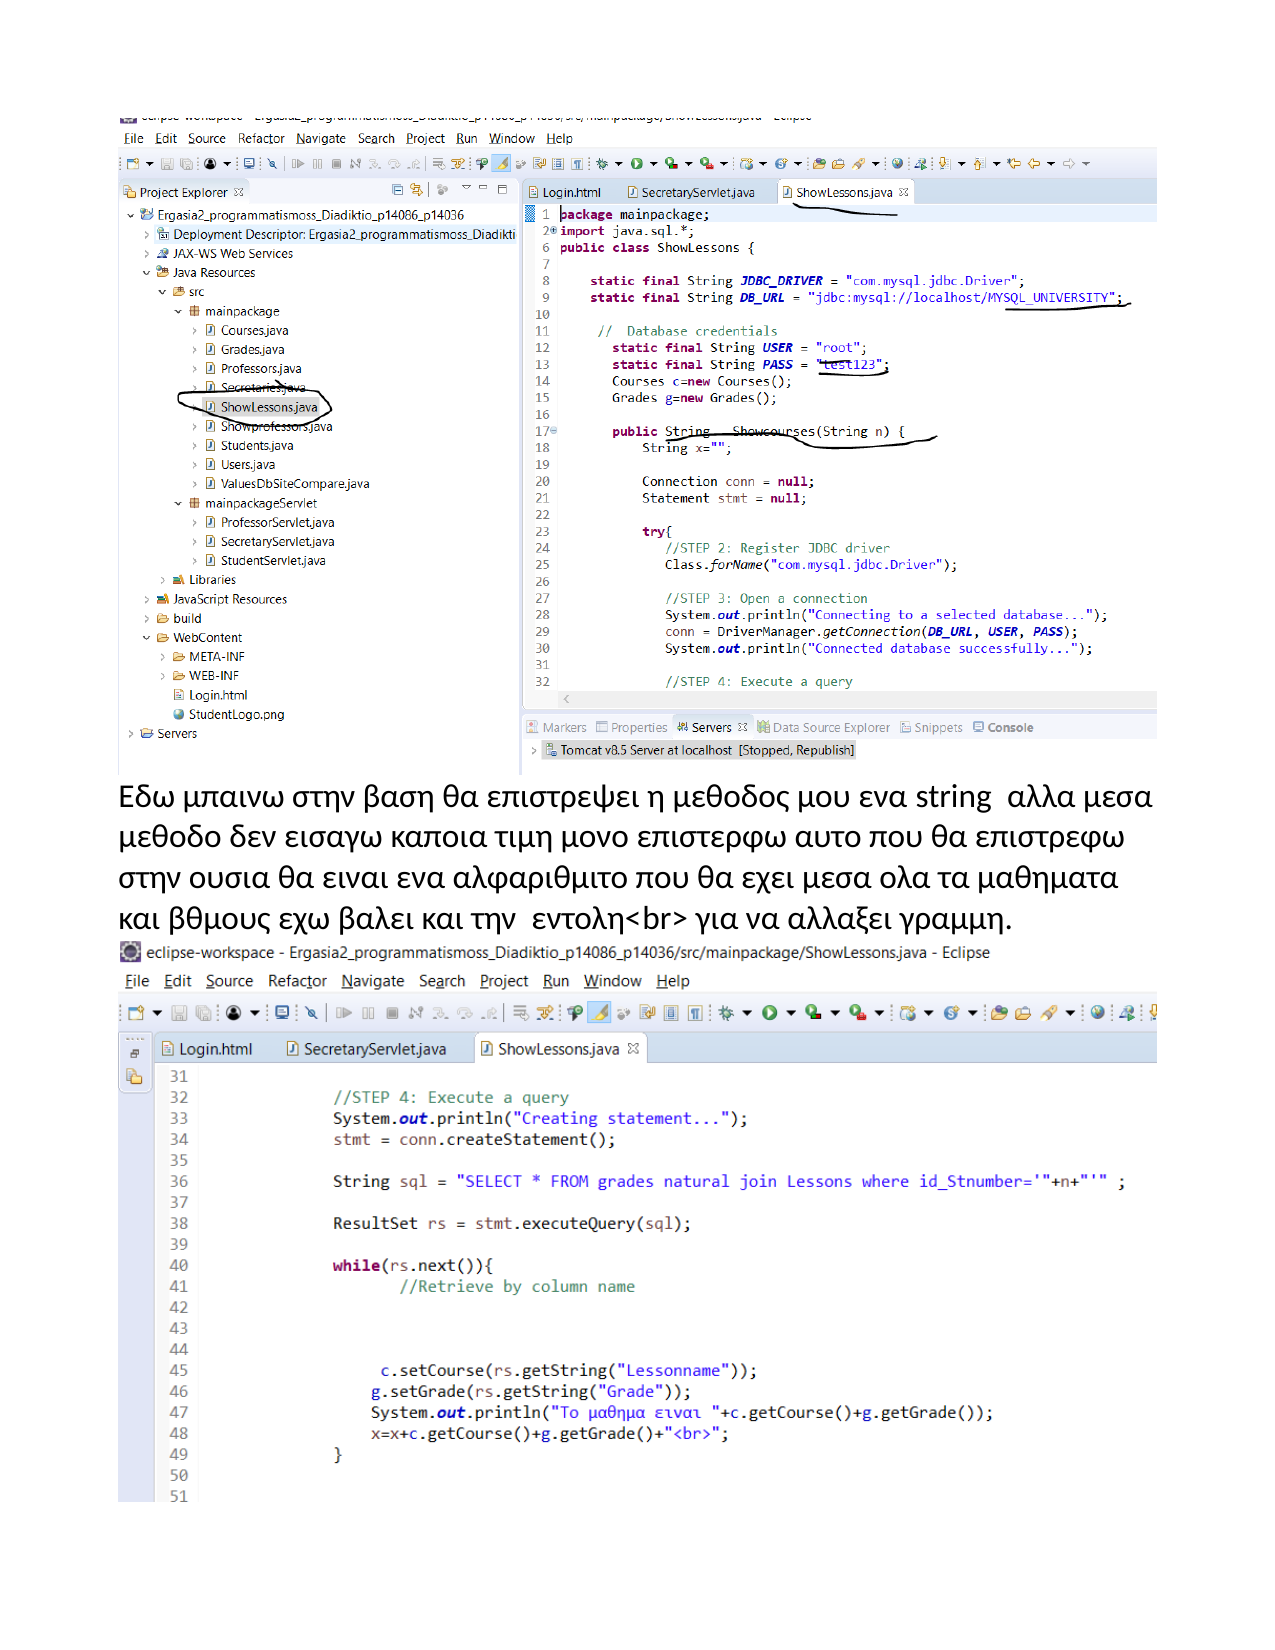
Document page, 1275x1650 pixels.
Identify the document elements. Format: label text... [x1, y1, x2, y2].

picture [118, 937, 1157, 1502]
text Εδω μπαινω στην βαση θα επιστρεψει η μεθοδος μου ενα string αλλα μεσα μεθοδο δεν εισαγω καποια τιμη μονο επιστερφω αυτο που θα επιστρεφω στην ουσια θα ειναι ενα αλφαριθμιτο που θα εχει μεσα ολα τα μαθηματα και βθμους εχω βαλει και την εντολη<br> για να αλλαξει γραμμη. [118, 775, 1157, 937]
picture [118, 118, 1157, 775]
